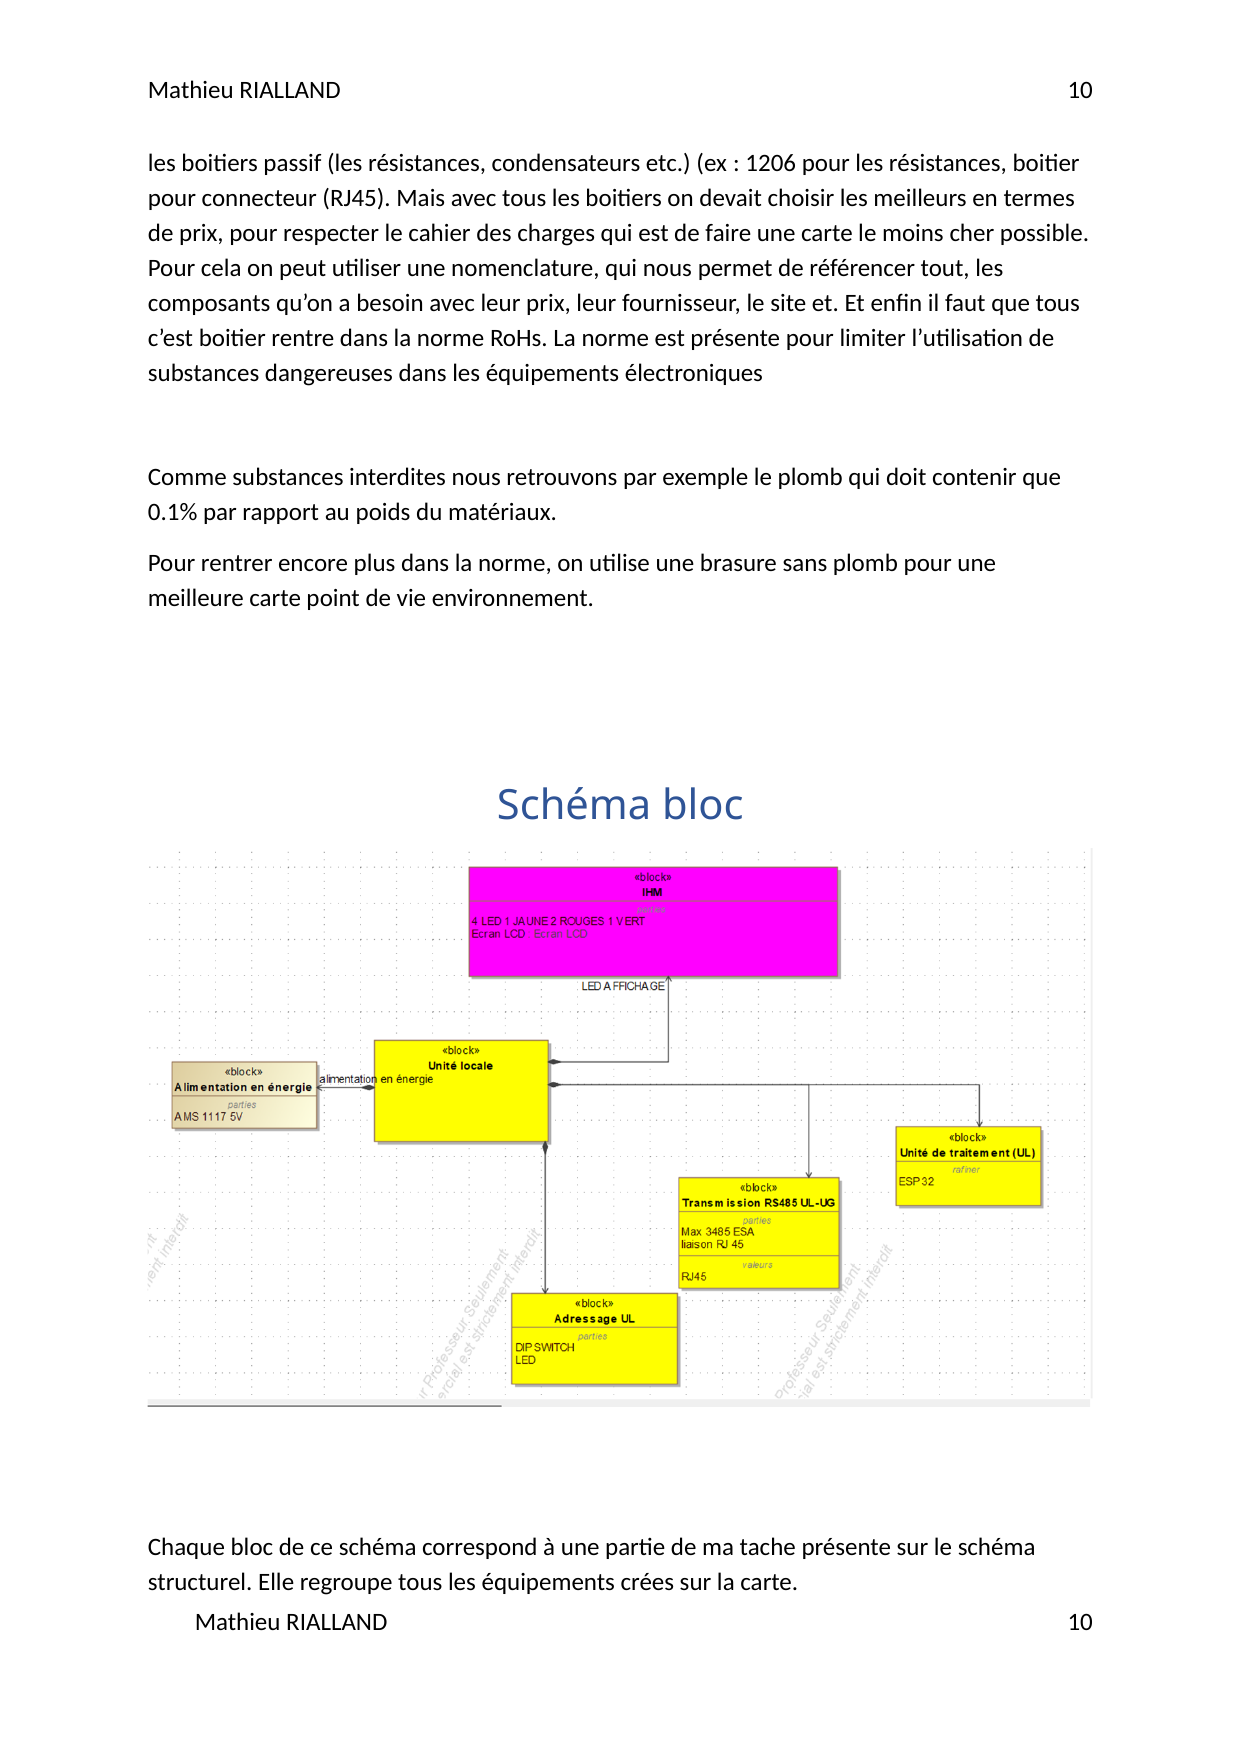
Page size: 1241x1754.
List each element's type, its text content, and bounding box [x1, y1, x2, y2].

text Pour rentrer encore plus dans la norme, on utilise une brasure sans plomb pour une meilleure carte point de vie environnement. [148, 548, 1093, 613]
subtitle Schéma bloc [148, 775, 1093, 832]
text Comme substances interdites nous retrouvons par exemple le plomb qui doit contenir que 0.1% par rapport au poids du matériaux. [148, 461, 1093, 526]
text les boitiers passif (les résistances, condensateurs etc.) (ex : 1206 pour les résistances, boitier pour connecteur (RJ45). Mais avec tous les boitiers on devait choisir les meilleurs en termes de prix, pour respecter le cahier des charges qui est de faire une carte le moins cher possible. Pour cela on peut utiliser une nomenclature, qui nous permet de référencer tout, les composants qu’on a besoin avec leur prix, leur fournisseur, le site et. Et enfin il faut que tous c’est boitier rentre dans la norme RoHs. La norme est présente pour limiter l’utilisation de substances dangereuses dans les équipements électroniques [148, 148, 1093, 388]
text Chaque bloc de ce schéma correspond à une partie de ma tache présente sur le schéma structurel. Elle regroupe tous les équipements crées sur la carte. [148, 1531, 1093, 1596]
